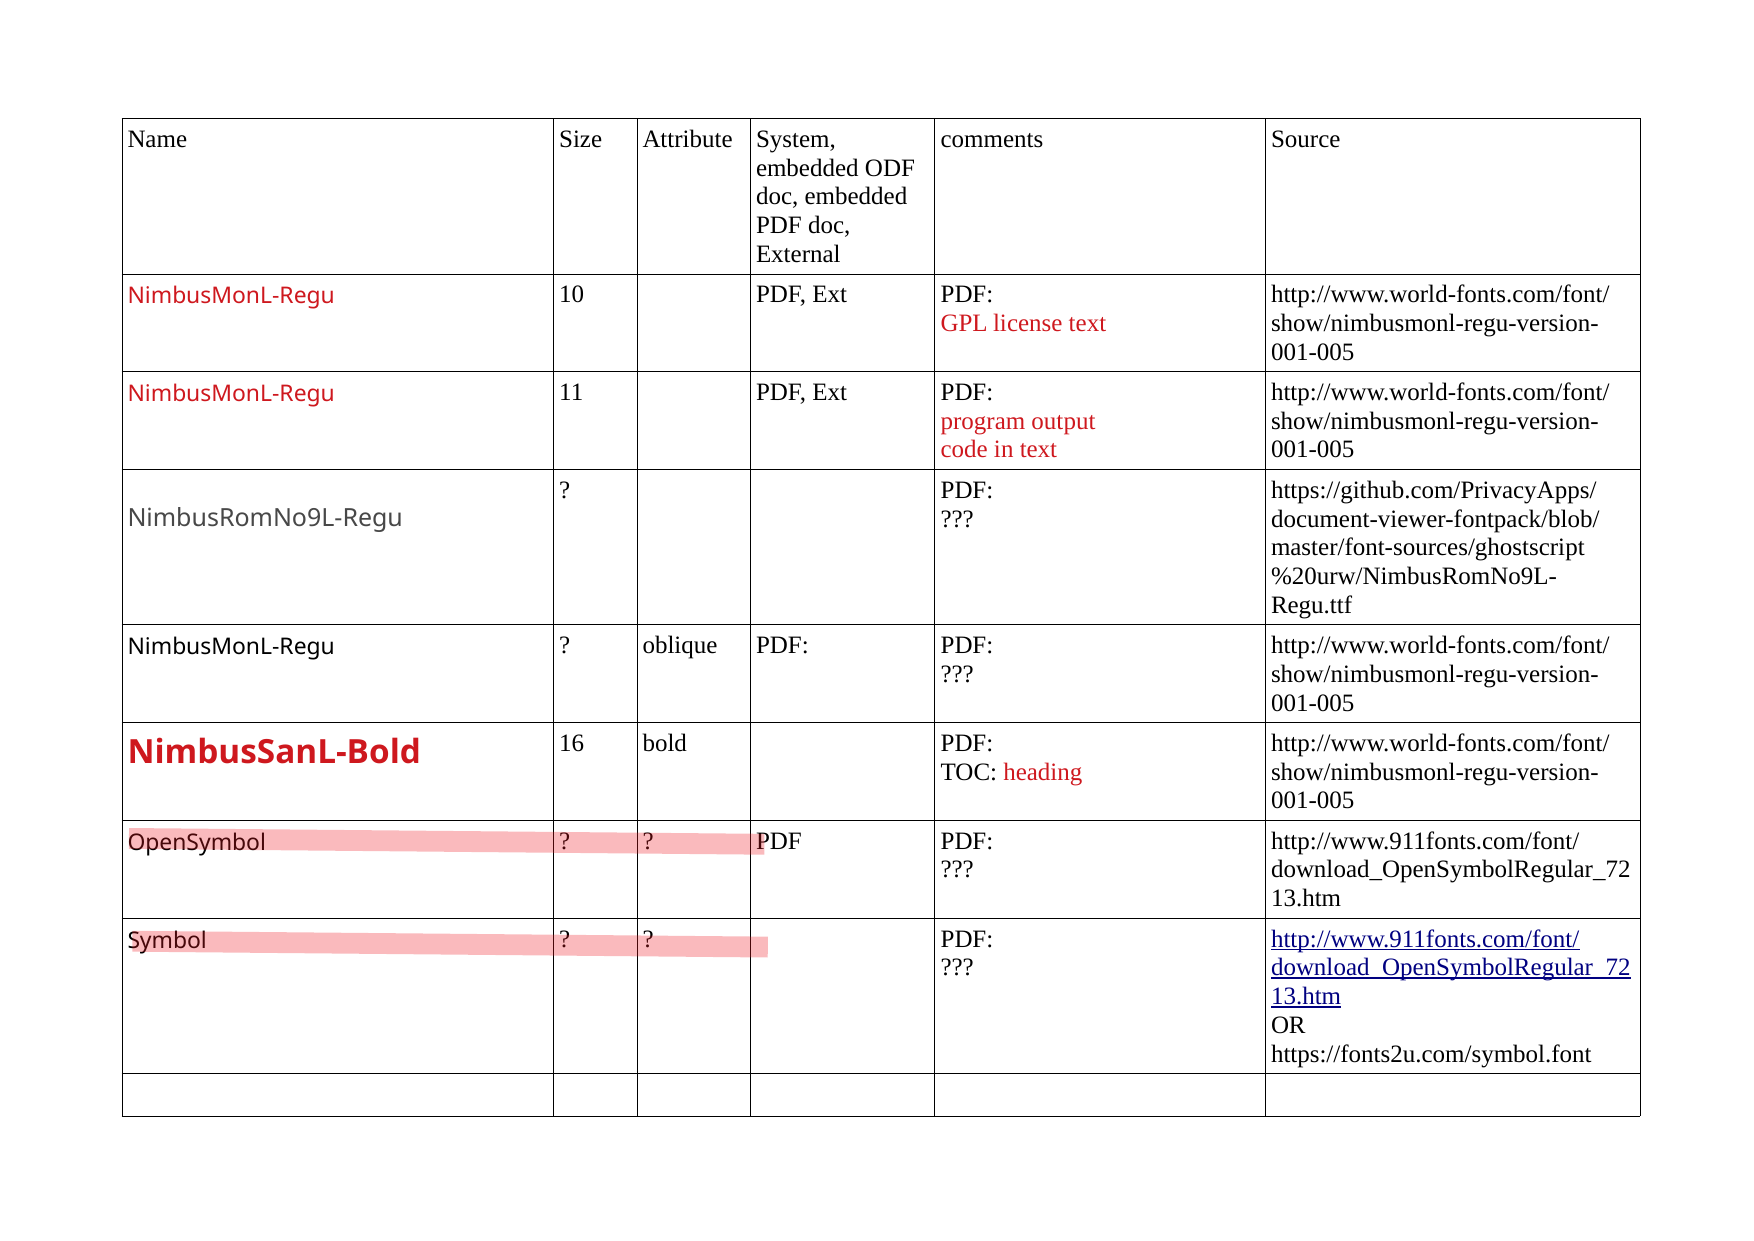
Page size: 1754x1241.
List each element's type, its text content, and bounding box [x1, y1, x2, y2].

table_cell [638, 1074, 750, 1116]
table_cell PDF: ??? [935, 821, 1265, 918]
table_cell [123, 1074, 553, 1116]
table_cell ? [638, 919, 750, 936]
table_cell ? [638, 957, 750, 1073]
table_header Name [123, 119, 553, 273]
table_header Size [554, 119, 637, 273]
table_cell ? [638, 821, 750, 833]
table_header System, embedded ODF doc, embedded PDF doc, External [751, 119, 934, 273]
table_cell ? [554, 625, 637, 722]
table_cell http://www.world-fonts.com/font/show/nimbusmonl-regu-version-001-005 [1266, 625, 1640, 722]
table_cell [751, 919, 934, 1073]
table_cell PDF, Ext [751, 275, 934, 371]
table_cell NimbusSanL-Bold [123, 723, 553, 820]
table_cell [751, 1074, 934, 1116]
table_cell [554, 1074, 637, 1116]
table_cell PDF: GPL license text [935, 275, 1265, 371]
table_cell NimbusMonL-Regu [123, 275, 553, 371]
table_cell PDF: ??? [935, 625, 1265, 722]
table_cell PDF: program output code in text [935, 372, 1265, 469]
table_cell NimbusRomNo9L-Regu [123, 470, 553, 624]
table_cell PDF: ??? [935, 470, 1265, 624]
table_cell [1266, 1074, 1640, 1116]
table_cell PDF: TOC: heading [935, 723, 1265, 820]
table_cell [935, 1074, 1265, 1116]
table_cell http://www.world-fonts.com/font/show/nimbusmonl-regu-version-001-005 [1266, 275, 1640, 371]
table_cell [751, 470, 934, 624]
table_cell ? [554, 919, 637, 935]
table_cell ? [638, 854, 750, 918]
table_cell [638, 275, 750, 371]
table_cell [638, 372, 750, 469]
table_cell oblique [638, 625, 750, 722]
table_cell http://www.911fonts.com/font/download_OpenSymbolRegular_7213.htm OR https://fonts2u.com/symbol.font [1266, 919, 1640, 1073]
table_cell [638, 470, 750, 624]
table_cell http://www.world-fonts.com/font/show/nimbusmonl-regu-version-001-005 [1266, 723, 1640, 820]
table_cell ? [554, 956, 637, 1073]
table_cell bold [638, 723, 750, 820]
table_cell https://github.com/PrivacyApps/document-viewer-fontpack/blob/master/font-sources/ghostscript%20urw/NimbusRomNo9L-Regu.ttf [1266, 470, 1640, 624]
table_cell ? [554, 821, 637, 832]
table_header Attribute [638, 119, 750, 273]
table_cell [751, 723, 934, 820]
table_cell PDF: ??? [935, 919, 1265, 1073]
table_cell Symbol [123, 919, 553, 1073]
table_cell http://www.world-fonts.com/font/show/nimbusmonl-regu-version-001-005 [1266, 372, 1640, 469]
table_cell 11 [554, 372, 637, 469]
table_header comments [935, 119, 1265, 273]
table_cell PDF, Ext [751, 372, 934, 469]
table_cell PDF [751, 821, 934, 918]
table_cell PDF: [751, 625, 934, 722]
table_cell ? [554, 470, 637, 624]
table_cell OpenSymbol [123, 821, 553, 918]
table_cell 16 [554, 723, 637, 820]
table_cell NimbusMonL-Regu [123, 372, 553, 469]
table_cell 10 [554, 275, 637, 371]
table_cell ? [554, 853, 637, 918]
table_header Source [1266, 119, 1640, 273]
table_cell NimbusMonL-Regu [123, 625, 553, 722]
table_cell http://www.911fonts.com/font/download_OpenSymbolRegular_7213.htm [1266, 821, 1640, 918]
